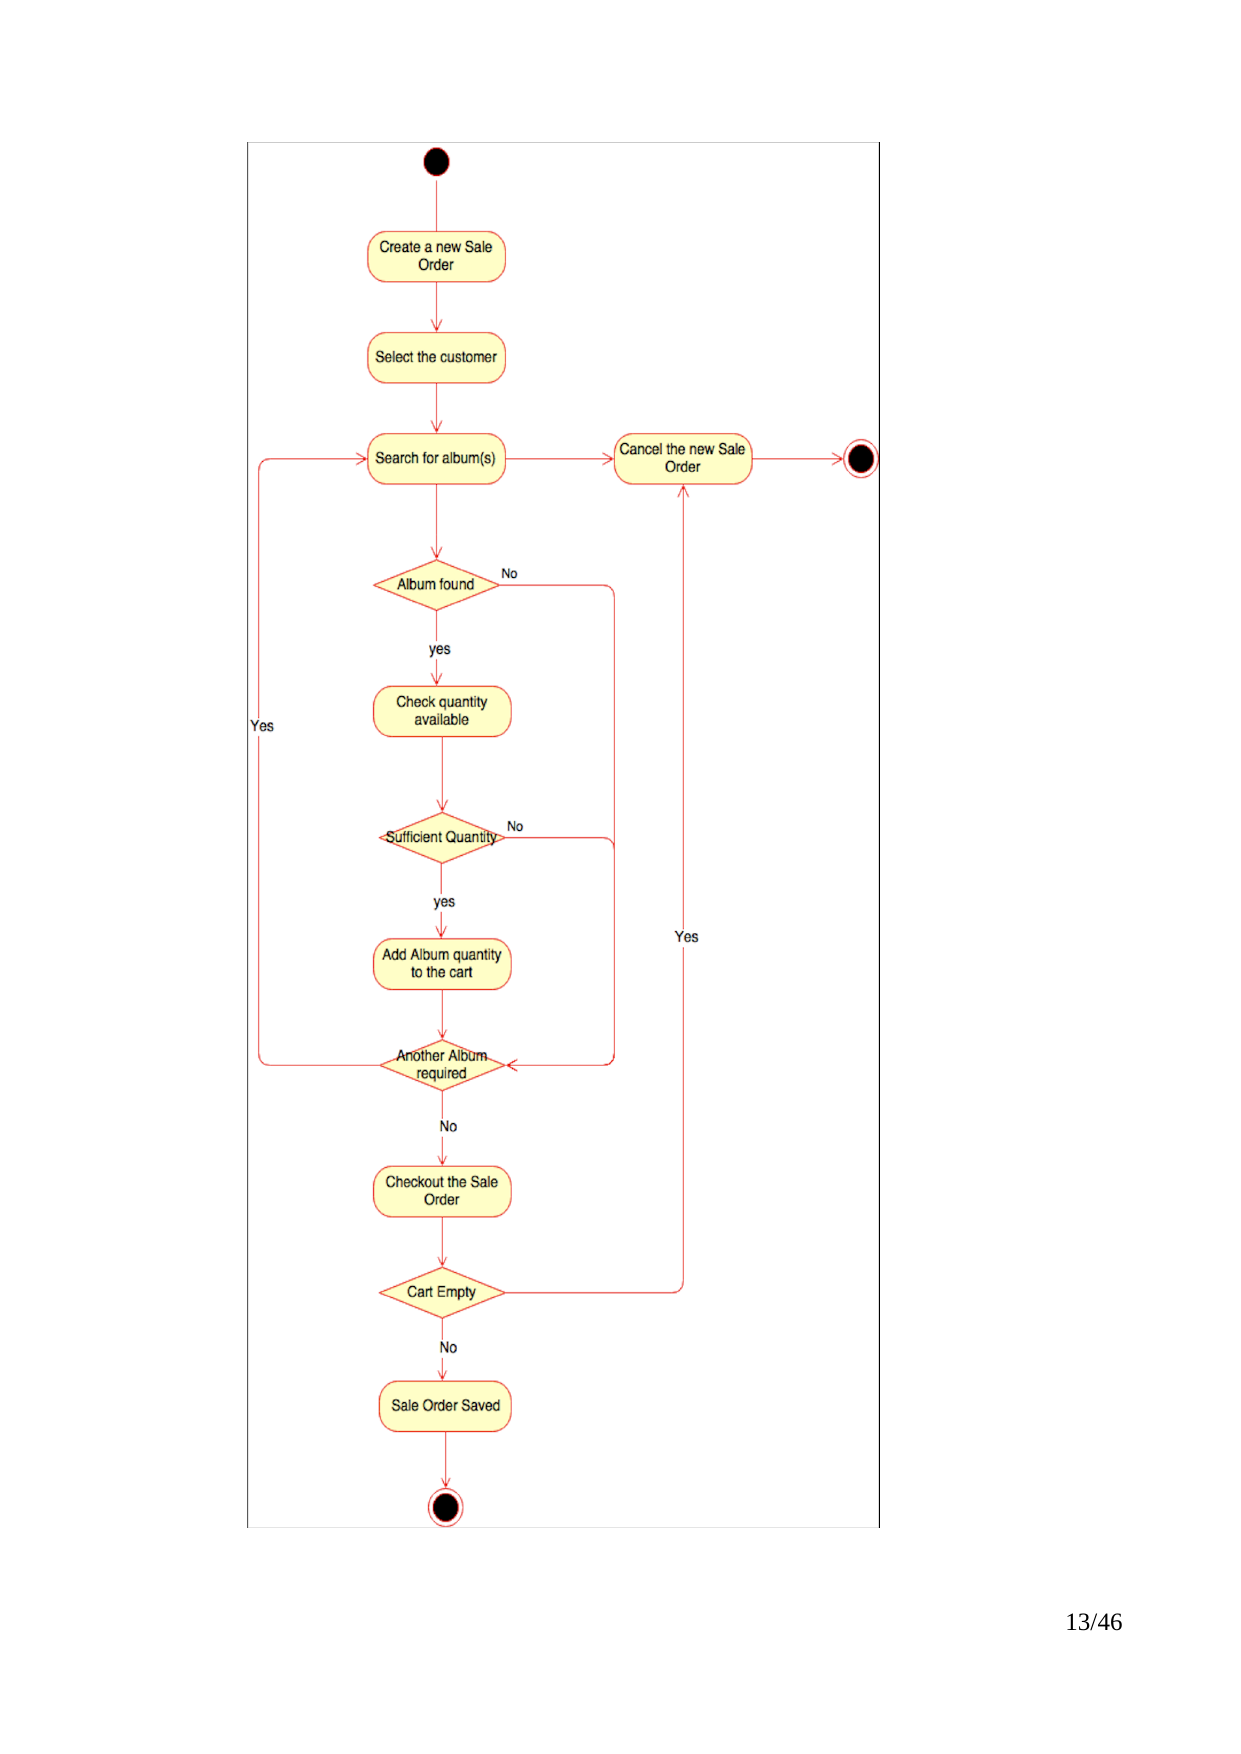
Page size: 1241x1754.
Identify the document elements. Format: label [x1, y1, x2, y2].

picture [247, 142, 880, 1528]
